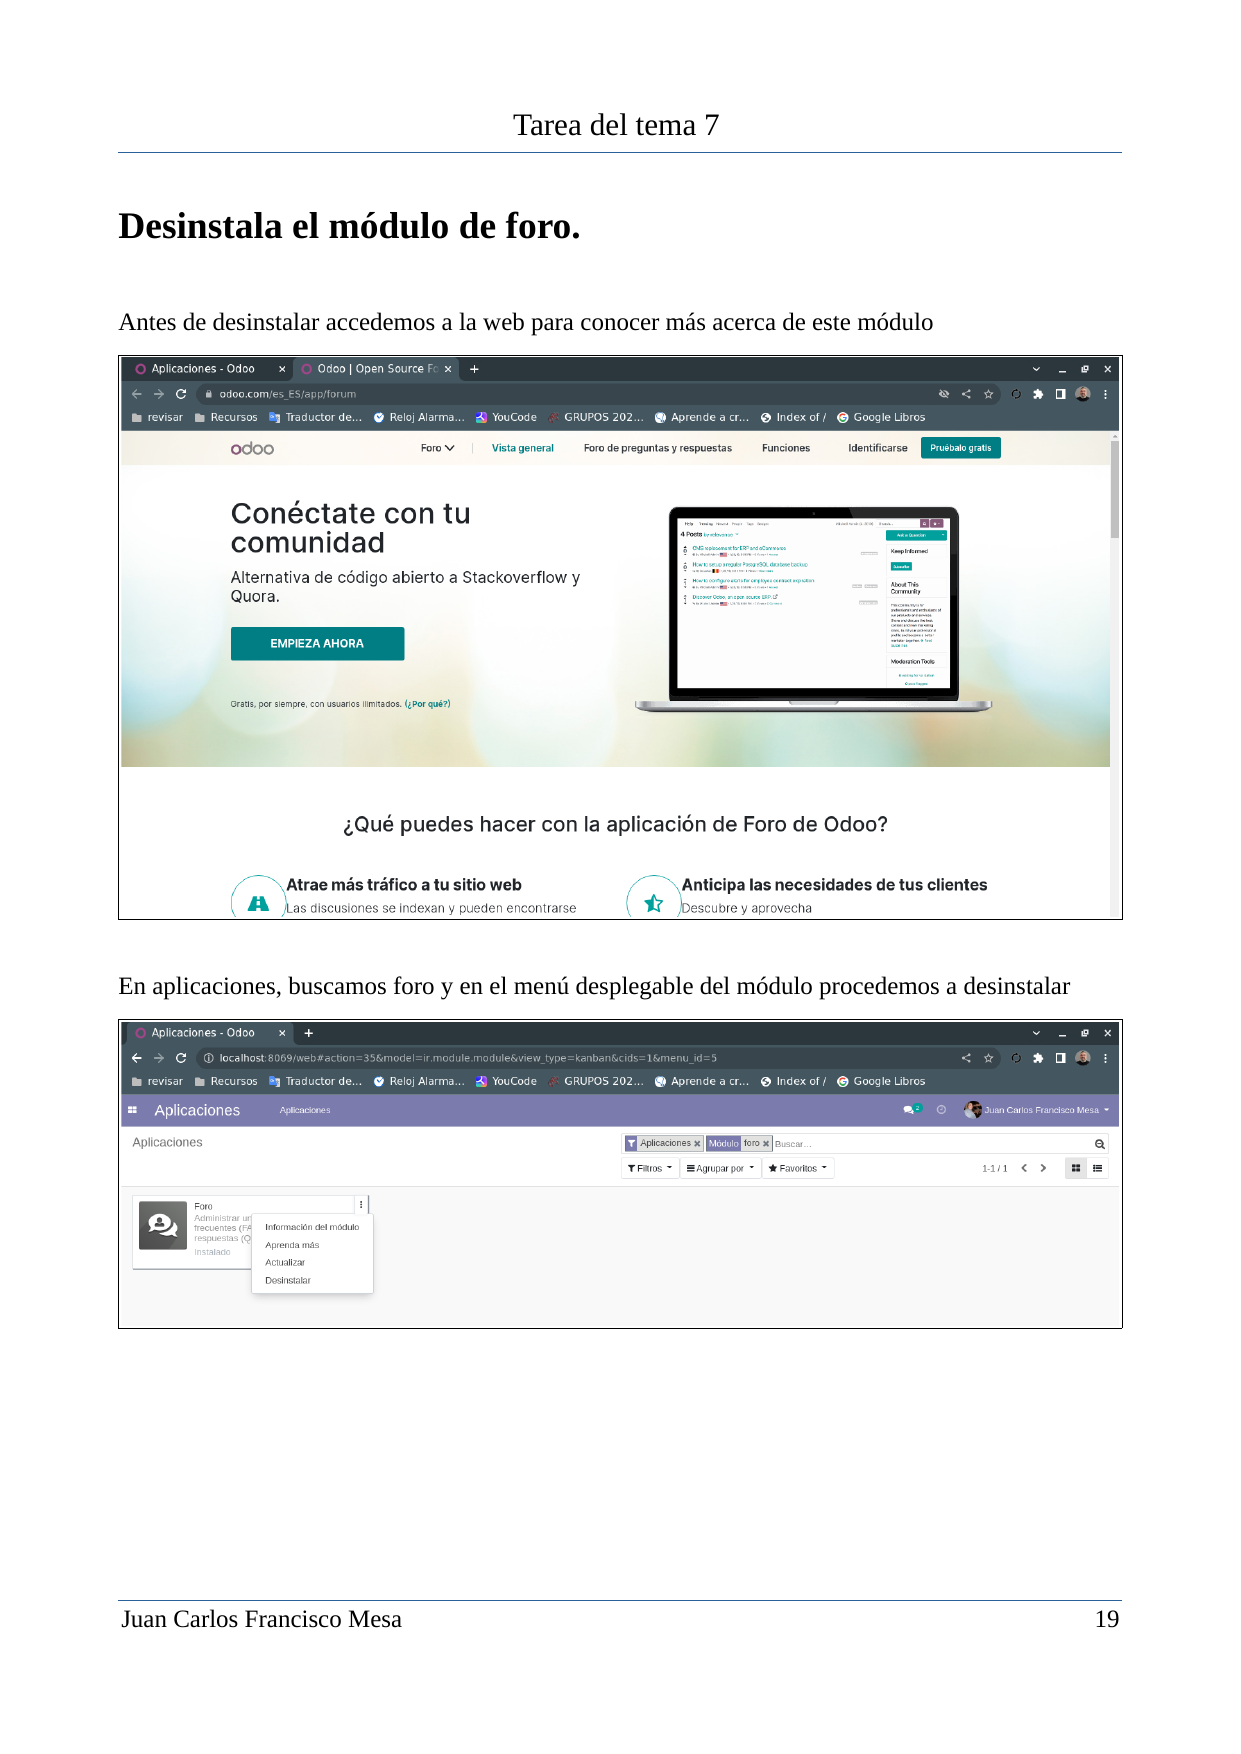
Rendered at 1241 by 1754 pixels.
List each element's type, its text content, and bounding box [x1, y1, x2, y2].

text En aplicaciones, buscamos foro y en el menú desplegable del módulo procedemos a desinstalar [118, 971, 1122, 1000]
picture [121, 1022, 1119, 1326]
subtitle Desinstala el módulo de foro. [118, 204, 1122, 247]
picture [121, 357, 1119, 917]
text Antes de desinstalar accedemos a la web para conocer más acerca de este módulo [118, 307, 1122, 336]
